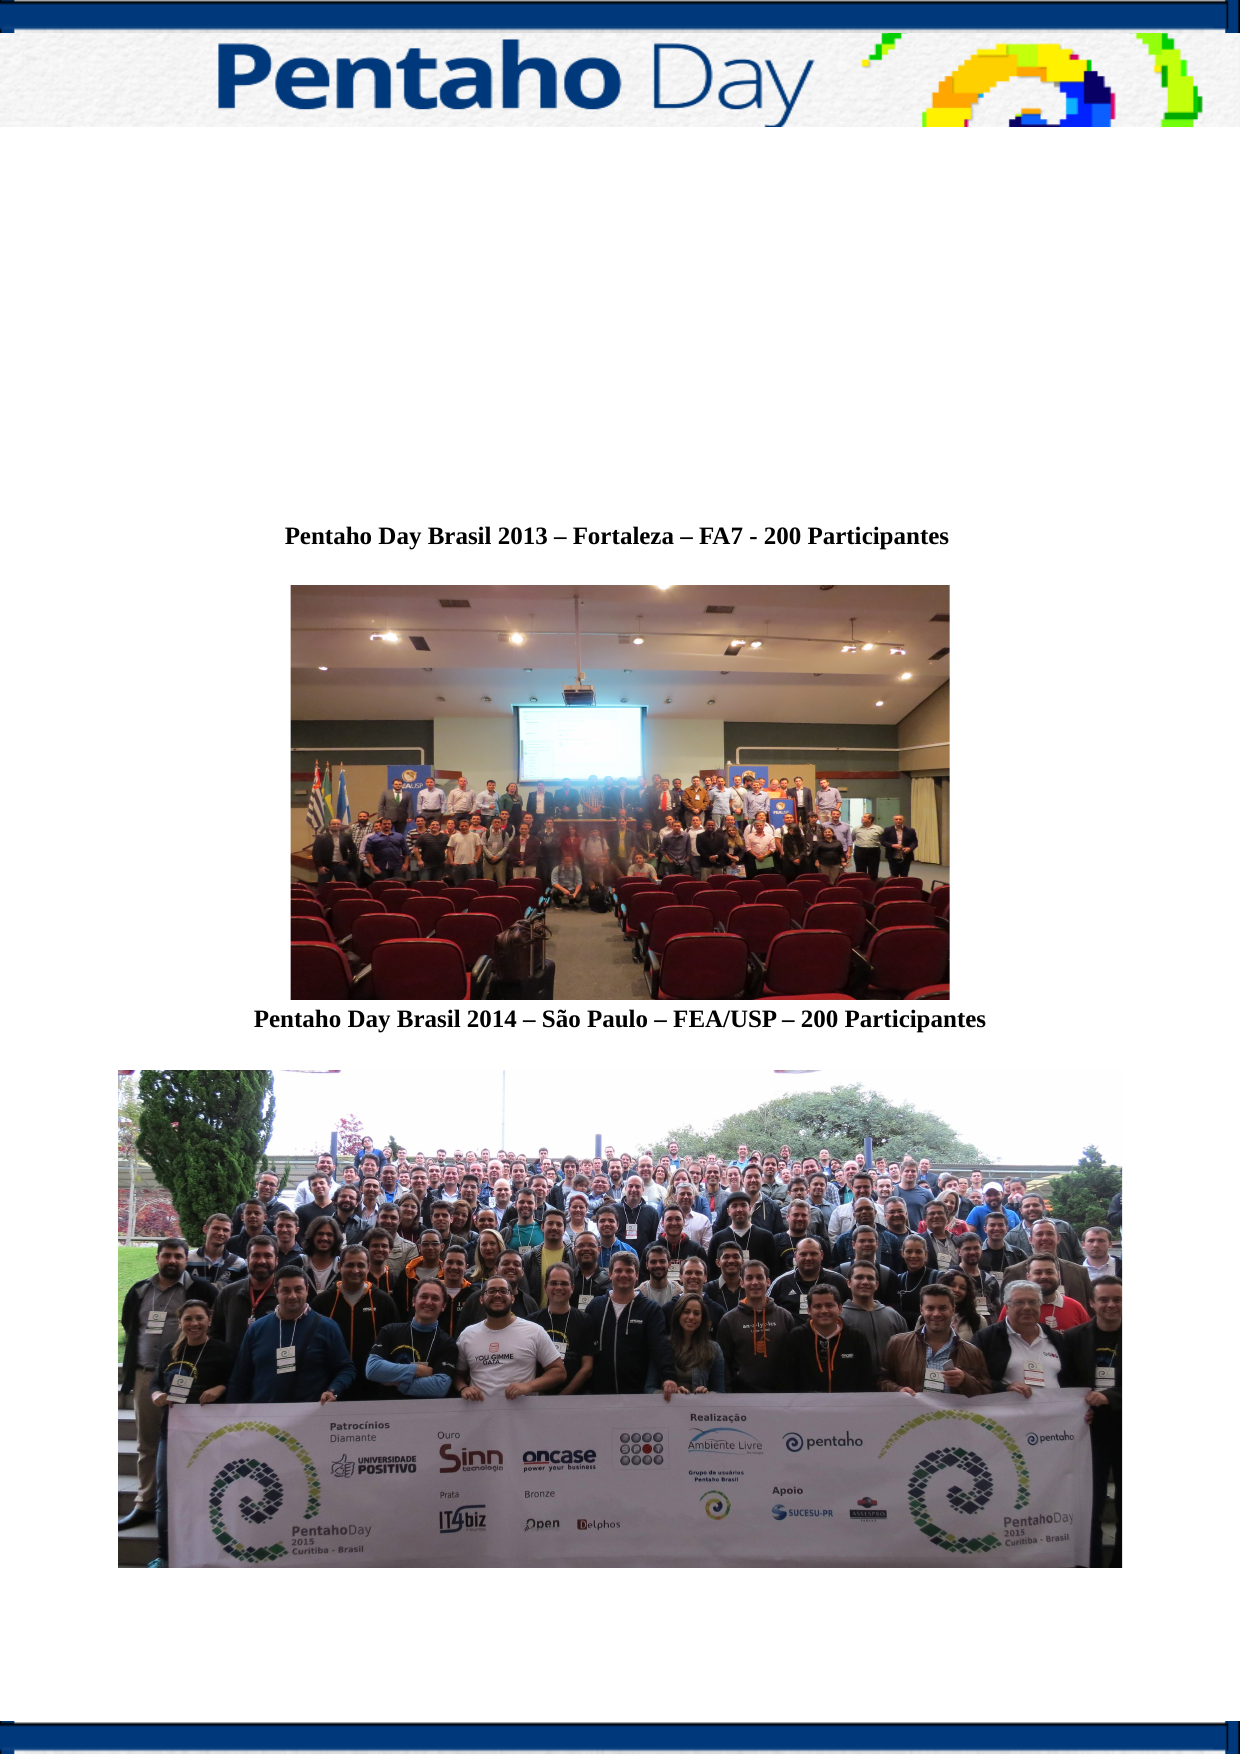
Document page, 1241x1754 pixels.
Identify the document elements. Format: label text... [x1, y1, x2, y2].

text Pentaho Day Brasil 2014 – São Paulo – FEA/USP – 200 Participantes [118, 975, 1122, 1033]
picture [118, 1070, 1123, 1568]
picture [0, 1721, 1240, 1754]
picture [0, 0, 1240, 127]
text Pentaho Day Brasil 2013 – Fortaleza – FA7 - 200 Participantes [118, 176, 1122, 550]
picture [290, 585, 950, 1000]
